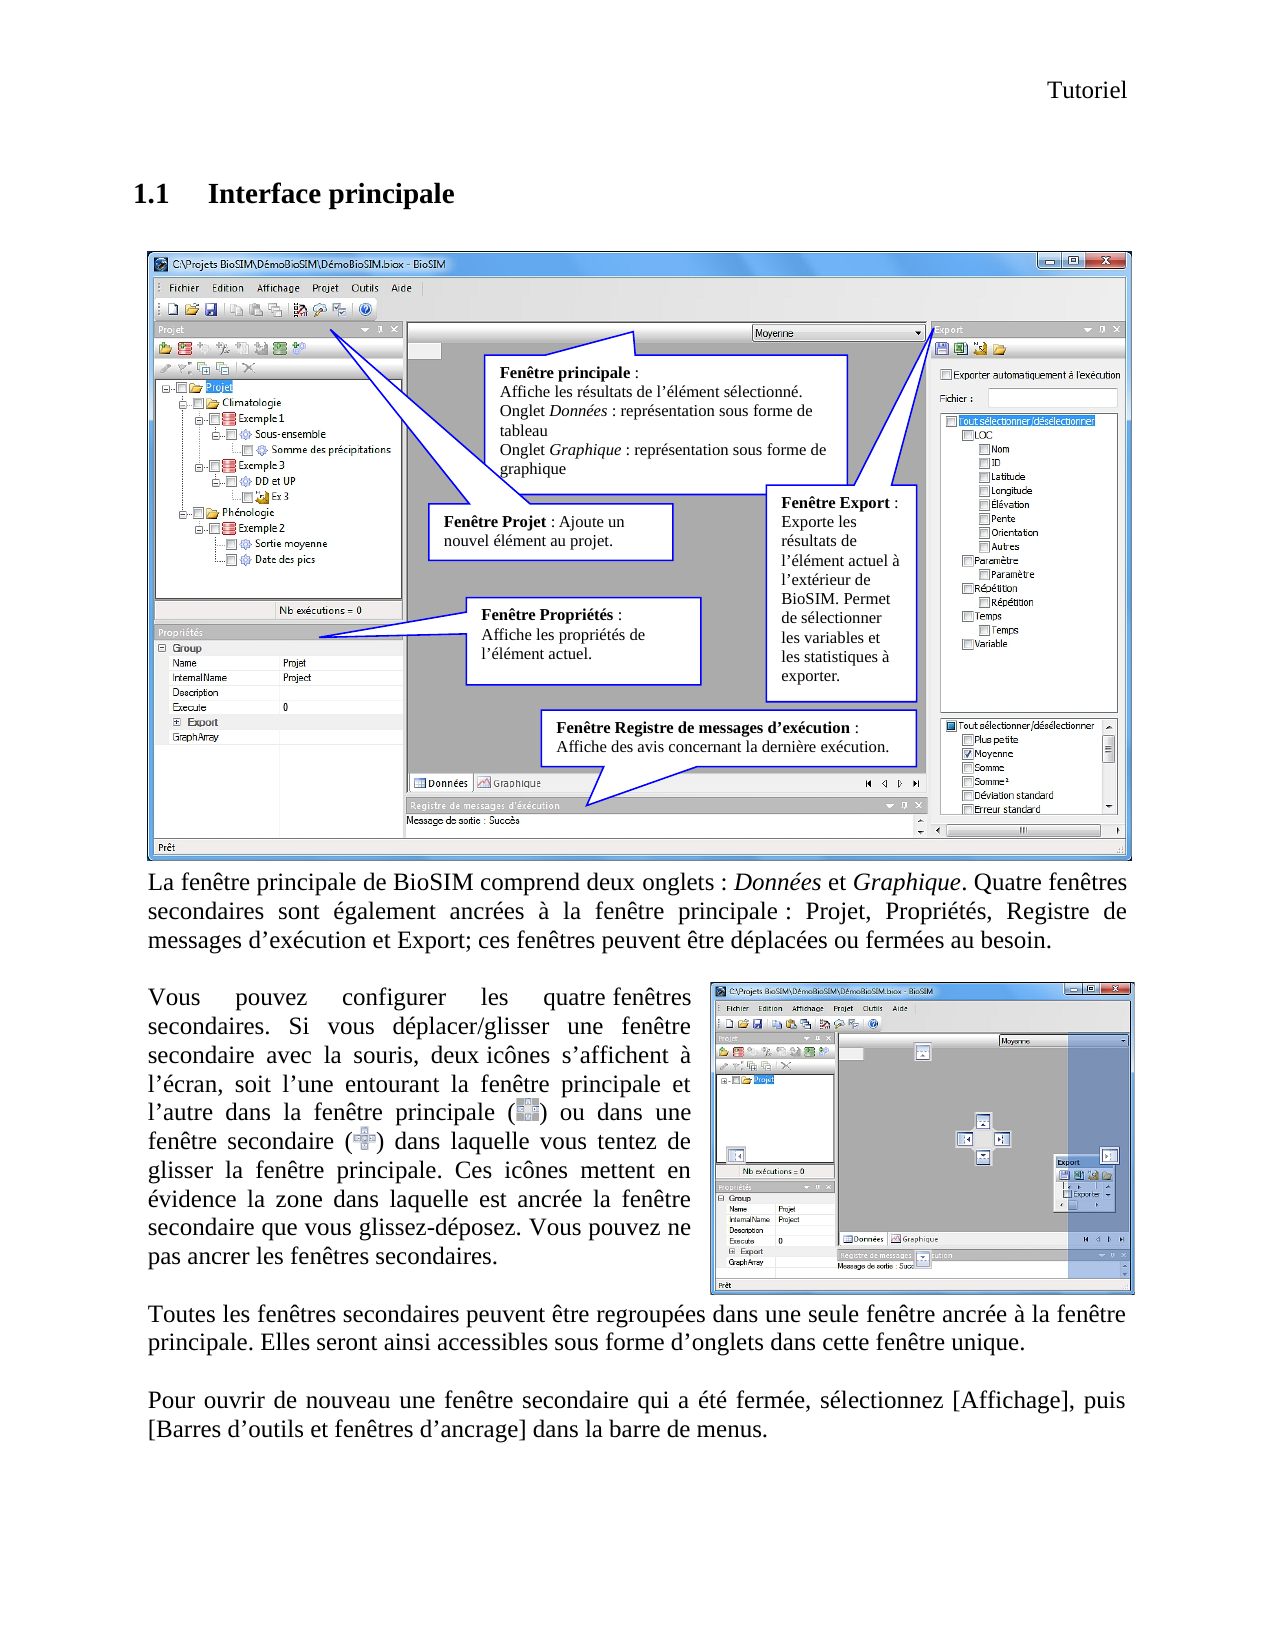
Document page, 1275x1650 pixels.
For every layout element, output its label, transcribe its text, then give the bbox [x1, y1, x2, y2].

text Vous pouvez configurer les quatre fenêtres secondaires. Si vous déplacer/glisser une fenêtre secondaire avec la souris, deux icônes s’affichent à l’écran, soit l’une entourant la fenêtre principale et l’autre dans la fenêtre principale () ou dans une fenêtre secondaire () dans laquelle vous tentez de glisser la fenêtre principale. Ces icônes mettent en évidence la zone dans laquelle est ancrée la fenêtre secondaire que vous glissez-déposez. Vous pouvez ne pas ancrer les fenêtres secondaires. [148, 982, 710, 1270]
picture [353, 1126, 376, 1150]
text Pour ouvrir de nouveau une fenêtre secondaire qui a été fermée, sélectionnez [Affichage], puis [Barres d’outils et fenêtres d’ancrage] dans la barre de menus. [148, 1385, 1127, 1442]
picture [710, 982, 1135, 1295]
picture [147, 251, 1132, 861]
text [148, 235, 1127, 251]
picture [516, 1098, 539, 1121]
text Toutes les fenêtres secondaires peuvent être regroupées dans une seule fenêtre ancrée à la fenêtre principale. Elles seront ainsi accessibles sous forme d’onglets dans cette fenêtre unique. [148, 1299, 1127, 1356]
subtitle Interface principale [133, 176, 1127, 210]
text La fenêtre principale de BioSIM comprend deux onglets : Données et Graphique. Quatre fenêtres secondaires sont également ancrées à la fenêtre principale : Projet, Propriétés, Registre de messages d’exécution et Export; ces fenêtres peuvent être déplacées ou fermées au besoin. [148, 861, 1127, 954]
